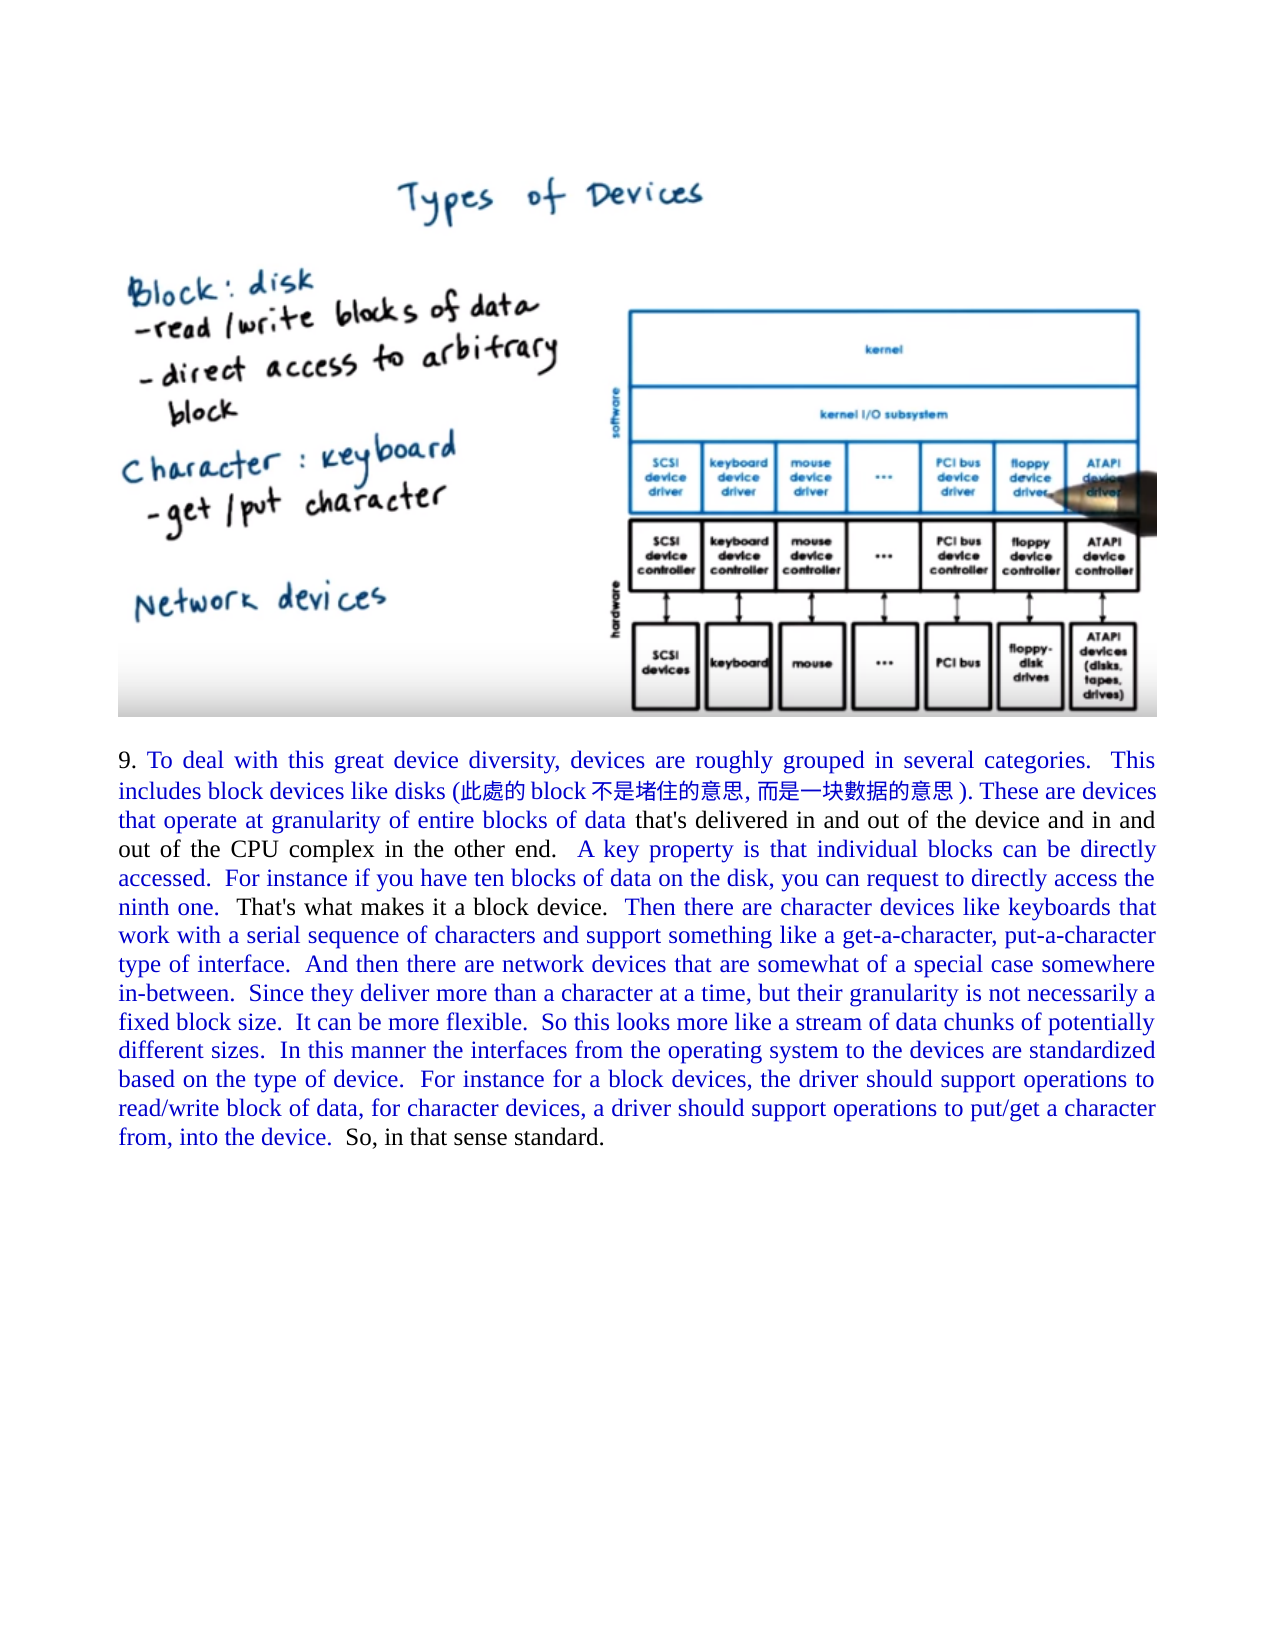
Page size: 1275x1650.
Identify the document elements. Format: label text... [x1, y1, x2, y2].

text 9. To deal with this great device diversity, devices are roughly grouped in several categories. This includes block devices like disks (此處的block不是堵住的意思, 而是一块數据的意思 ). These are devices that operate at granularity of entire blocks of data that's delivered in and out of the device and in and out of the CPU complex in the other end. A key property is that individual blocks can be directly accessed. For instance if you have ten blocks of data on the disk, you can request to directly access the ninth one. That's what makes it a block device. Then there are character devices like keyboards that work with a serial sequence of characters and support something like a get-a-character, put-a-character type of interface. And then there are network devices that are somewhat of a special case somewhere in-between. Since they deliver more than a character at a time, but their granularity is not necessarily a fixed block size. It can be more flexible. So this looks more like a stream of data chunks of potentially different sizes. In this manner the interfaces from the operating system to the devices are standardized based on the type of device. For instance for a block devices, the driver should support operations to read/write block of data, for character devices, a driver should support operations to put/get a character from, into the device. So, in that sense standard. [118, 745, 1157, 1151]
picture [118, 175, 1157, 717]
